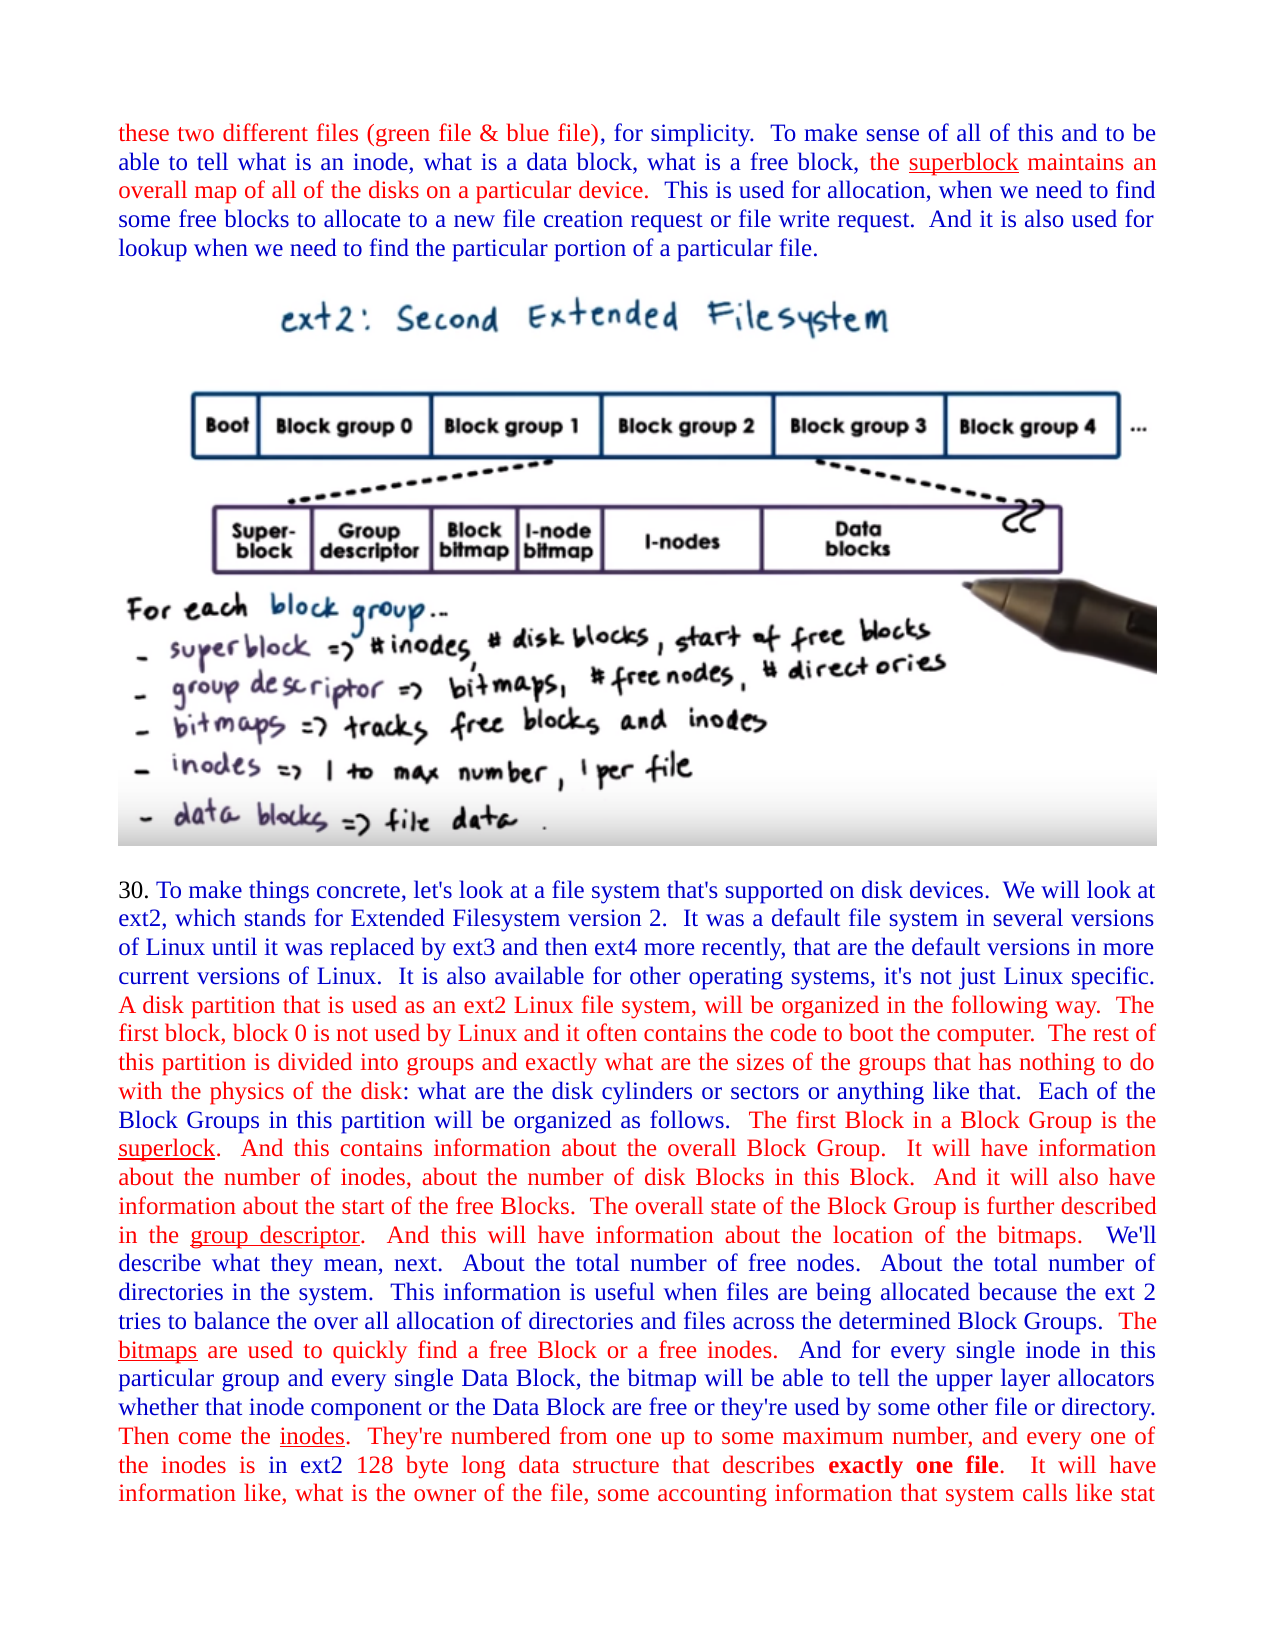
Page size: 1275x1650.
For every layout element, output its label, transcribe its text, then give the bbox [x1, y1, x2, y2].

text these two different files (green file & blue file), for simplicity. To make sense of all of this and to be able to tell what is an inode, what is a data block, what is a free block, the superblock maintains an overall map of all of the disks on a particular device. This is used for allocation, when we need to find some free blocks to allocate to a new file creation request or file write request. And it is also used for lookup when we need to find the particular portion of a particular file. [118, 118, 1157, 262]
picture [118, 290, 1157, 846]
text 30. To make things concrete, let's look at a file system that's supported on disk devices. We will look at ext2, which stands for Extended Filesystem version 2. It was a default file system in several versions of Linux until it was replaced by ext3 and then ext4 more recently, that are the default versions in more current versions of Linux. It is also available for other operating systems, it's not just Linux specific. A disk partition that is used as an ext2 Linux file system, will be organized in the following way. The first block, block 0 is not used by Linux and it often contains the code to boot the computer. The rest of this partition is divided into groups and exactly what are the sizes of the groups that has nothing to do with the physics of the disk: what are the disk cylinders or sectors or anything like that. Each of the Block Groups in this partition will be organized as follows. The first Block in a Block Group is the superlock. And this contains information about the overall Block Group. It will have information about the number of inodes, about the number of disk Blocks in this Block. And it will also have information about the start of the free Blocks. The overall state of the Block Group is further described in the group descriptor. And this will have information about the location of the bitmaps. We'll describe what they mean, next. About the total number of free nodes. About the total number of directories in the system. This information is useful when files are being allocated because the ext 2 tries to balance the over all allocation of directories and files across the determined Block Groups. The bitmaps are used to quickly find a free Block or a free inodes. And for every single inode in this particular group and every single Data Block, the bitmap will be able to tell the upper layer allocators whether that inode component or the Data Block are free or they're used by some other file or directory. Then come the inodes. They're numbered from one up to some maximum number, and every one of the inodes is in ext2 128 byte long data structure that describes exactly one file. It will have information like, what is the owner of the file, some accounting information that system calls like stat [118, 875, 1157, 1507]
